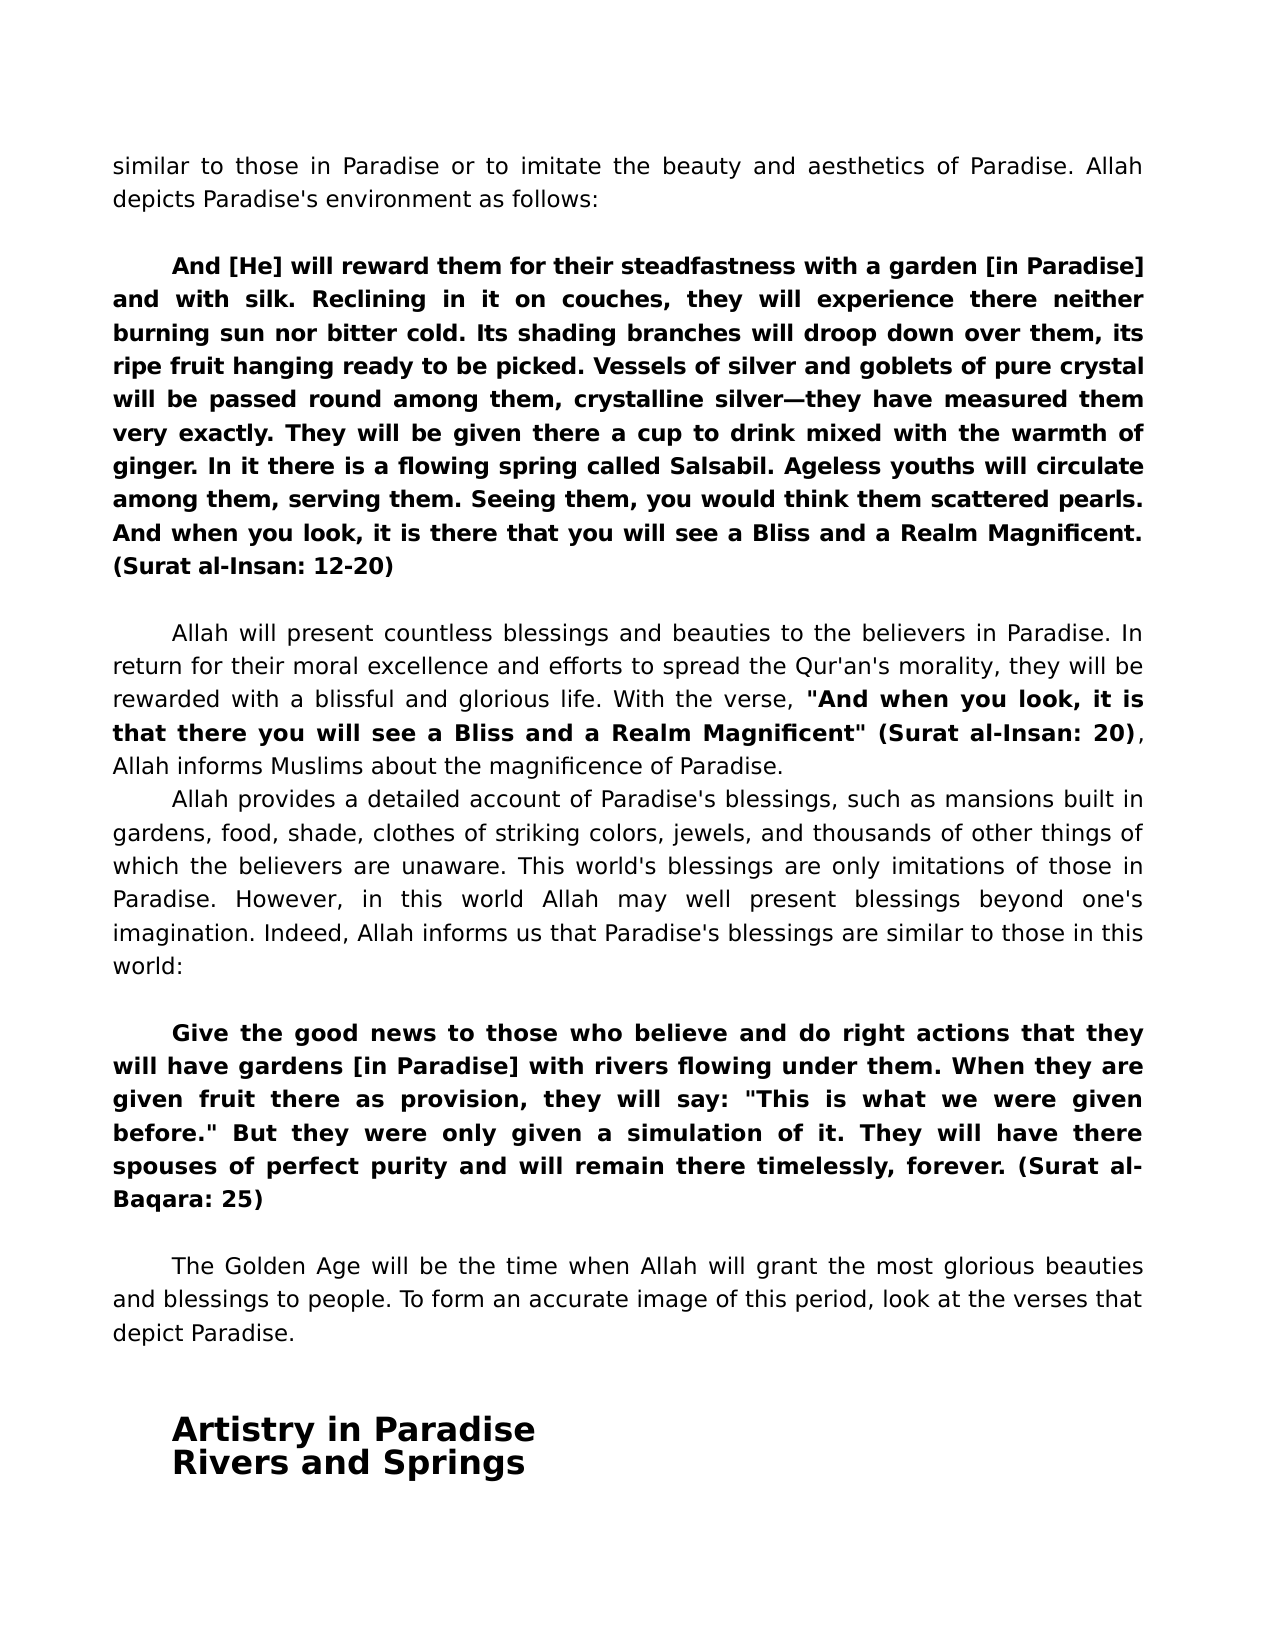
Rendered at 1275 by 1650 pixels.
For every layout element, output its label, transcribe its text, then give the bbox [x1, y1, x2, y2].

text Artistry in Paradise [112, 1414, 1145, 1448]
text Allah provides a detailed account of Paradise's blessings, such as mansions built in gardens, food, shade, clothes of striking colors, jewels, and thousands of other things of which the believers are unaware. This world's blessings are only imitations of those in Paradise. However, in this world Allah may well present blessings beyond one's imagination. Indeed, Allah informs us that Paradise's blessings are similar to those in this world: [112, 781, 1145, 981]
text The Golden Age will be the time when Allah will grant the most glorious beauties and blessings to people. To form an accurate image of this period, look at the verses that depict Paradise. [112, 1248, 1145, 1348]
text Allah will present countless blessings and beauties to the believers in Paradise. In return for their moral excellence and efforts to spread the Qur'an's morality, they will be rewarded with a blissful and glorious life. With the verse, "And when you look, it is that there you will see a Bliss and a Realm Magnificent" (Surat al-Insan: 20), Allah informs Muslims about the magnificence of Paradise. [112, 614, 1145, 781]
text And [He] will reward them for their steadfastness with a garden [in Paradise] and with silk. Reclining in it on couches, they will experience there neither burning sun nor bitter cold. Its shading branches will droop down over them, its ripe fruit hanging ready to be picked. Vessels of silver and goblets of pure crystal will be passed round among them, crystalline silver—they have measured them very exactly. They will be given there a cup to drink mixed with the warmth of ginger. In it there is a flowing spring called Salsabil. Ageless youths will circulate among them, serving them. Seeing them, you would think them scattered pearls. And when you look, it is there that you will see a Bliss and a Realm Magnificent. (Surat al-Insan: 12-20) [112, 248, 1145, 581]
text Rivers and Springs [112, 1448, 1145, 1481]
text Give the good news to those who believe and do right actions that they will have gardens [in Paradise] with rivers flowing under them. When they are given fruit there as provision, they will say: "This is what we were given before." But they were only given a simulation of it. They will have there spouses of perfect purity and will remain there timelessly, forever. (Surat al-Baqara: 25) [112, 1014, 1145, 1214]
text similar to those in Paradise or to imitate the beauty and aesthetics of Paradise. Allah depicts Paradise's environment as follows: [112, 148, 1145, 214]
